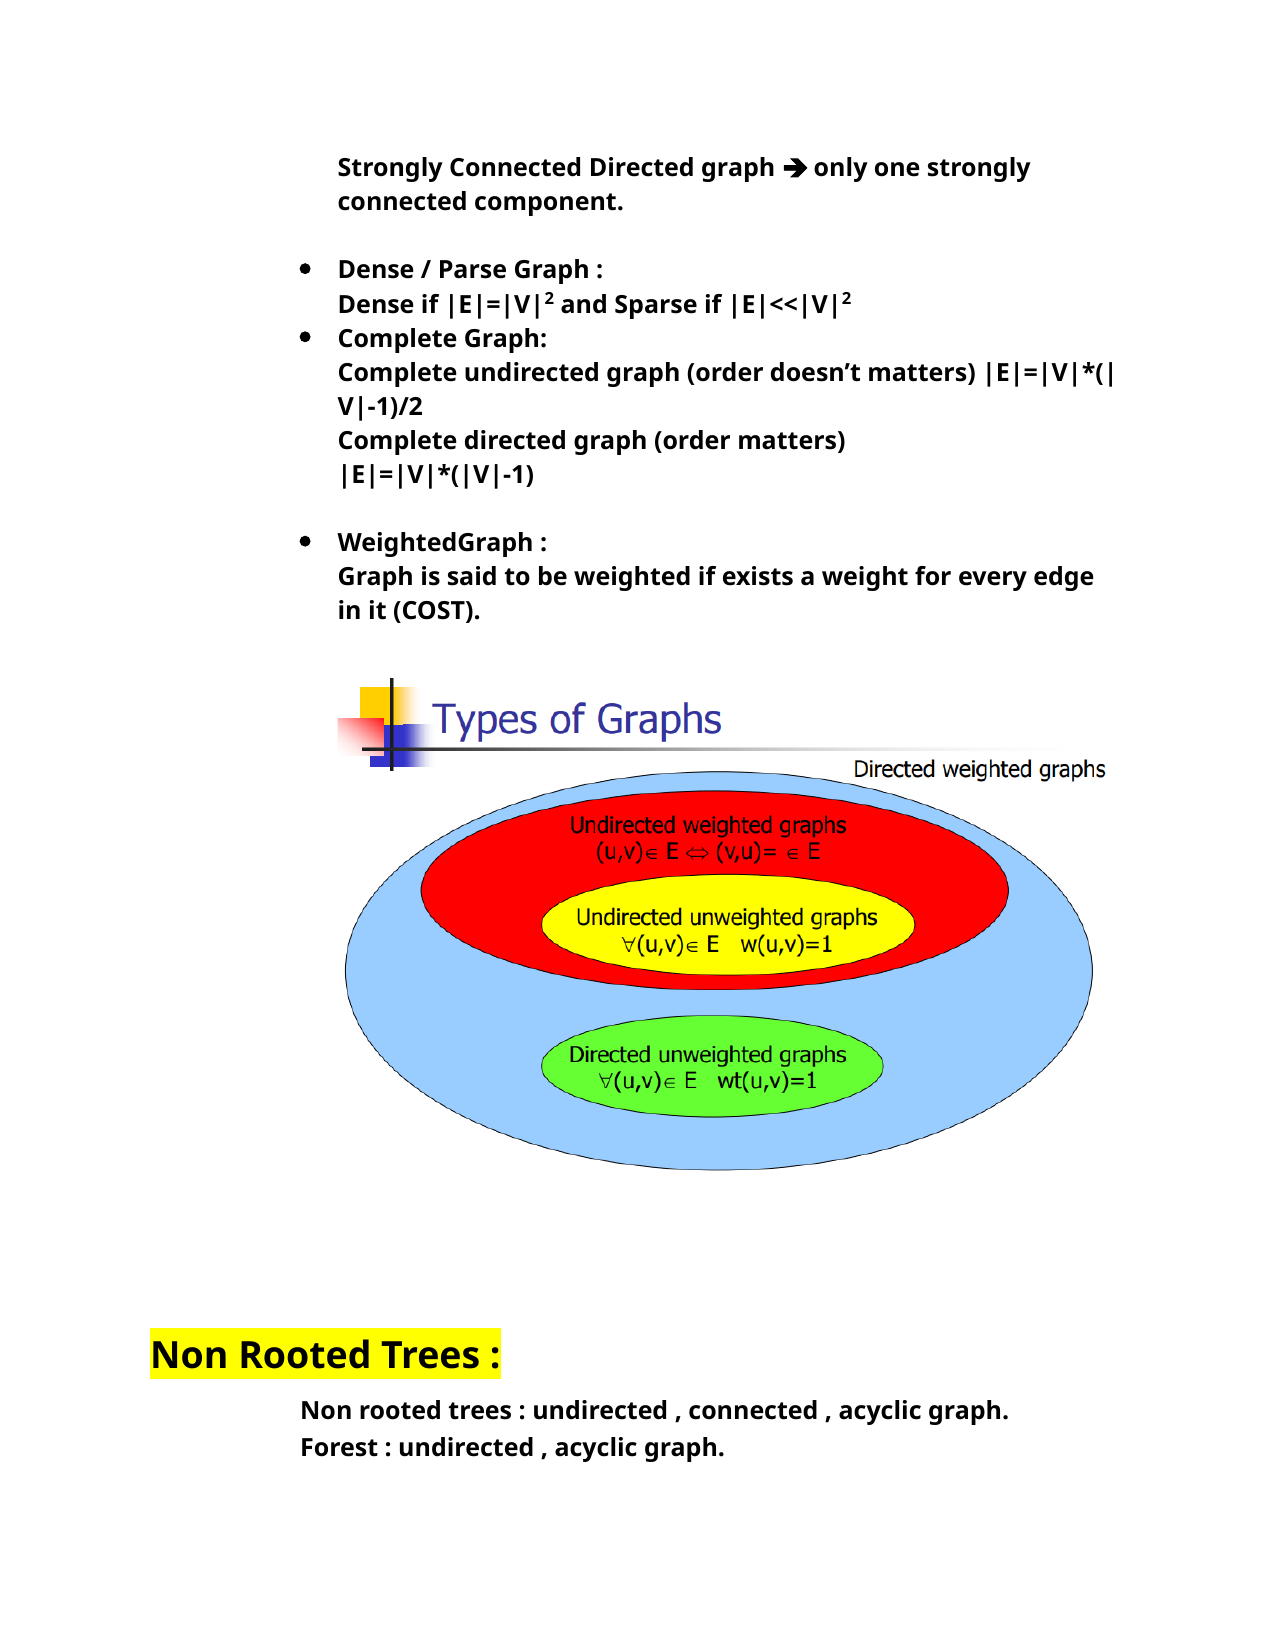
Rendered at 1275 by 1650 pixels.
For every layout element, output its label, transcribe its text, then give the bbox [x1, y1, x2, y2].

subtitle Complete undirected graph (order doesn’t matters) |E|=|V|*(|V|-1)/2 [337, 354, 1125, 422]
subtitle Complete directed graph (order matters) [337, 422, 1125, 457]
subtitle |E|=|V|*(|V|-1) [337, 457, 1125, 491]
subtitle Strongly Connected Directed graph  only one strongly connected component. [337, 150, 1125, 218]
subtitle Dense if |E|=|V|2 and Sparse if |E|<<|V|2 [337, 286, 1125, 320]
subtitle Dense / Parse Graph : [300, 252, 1125, 286]
subtitle WeightedGraph : [300, 525, 1125, 559]
subtitle Non rooted trees : undirected , connected , acyclic graph. [150, 1379, 1125, 1430]
subtitle Complete Graph: [300, 320, 1125, 354]
subtitle Graph is said to be weighted if exists a weight for every edge in it (COST). [337, 559, 1125, 627]
subtitle Non Rooted Trees : [150, 1328, 1125, 1379]
subtitle Forest : undirected , acyclic graph. [150, 1430, 1125, 1464]
